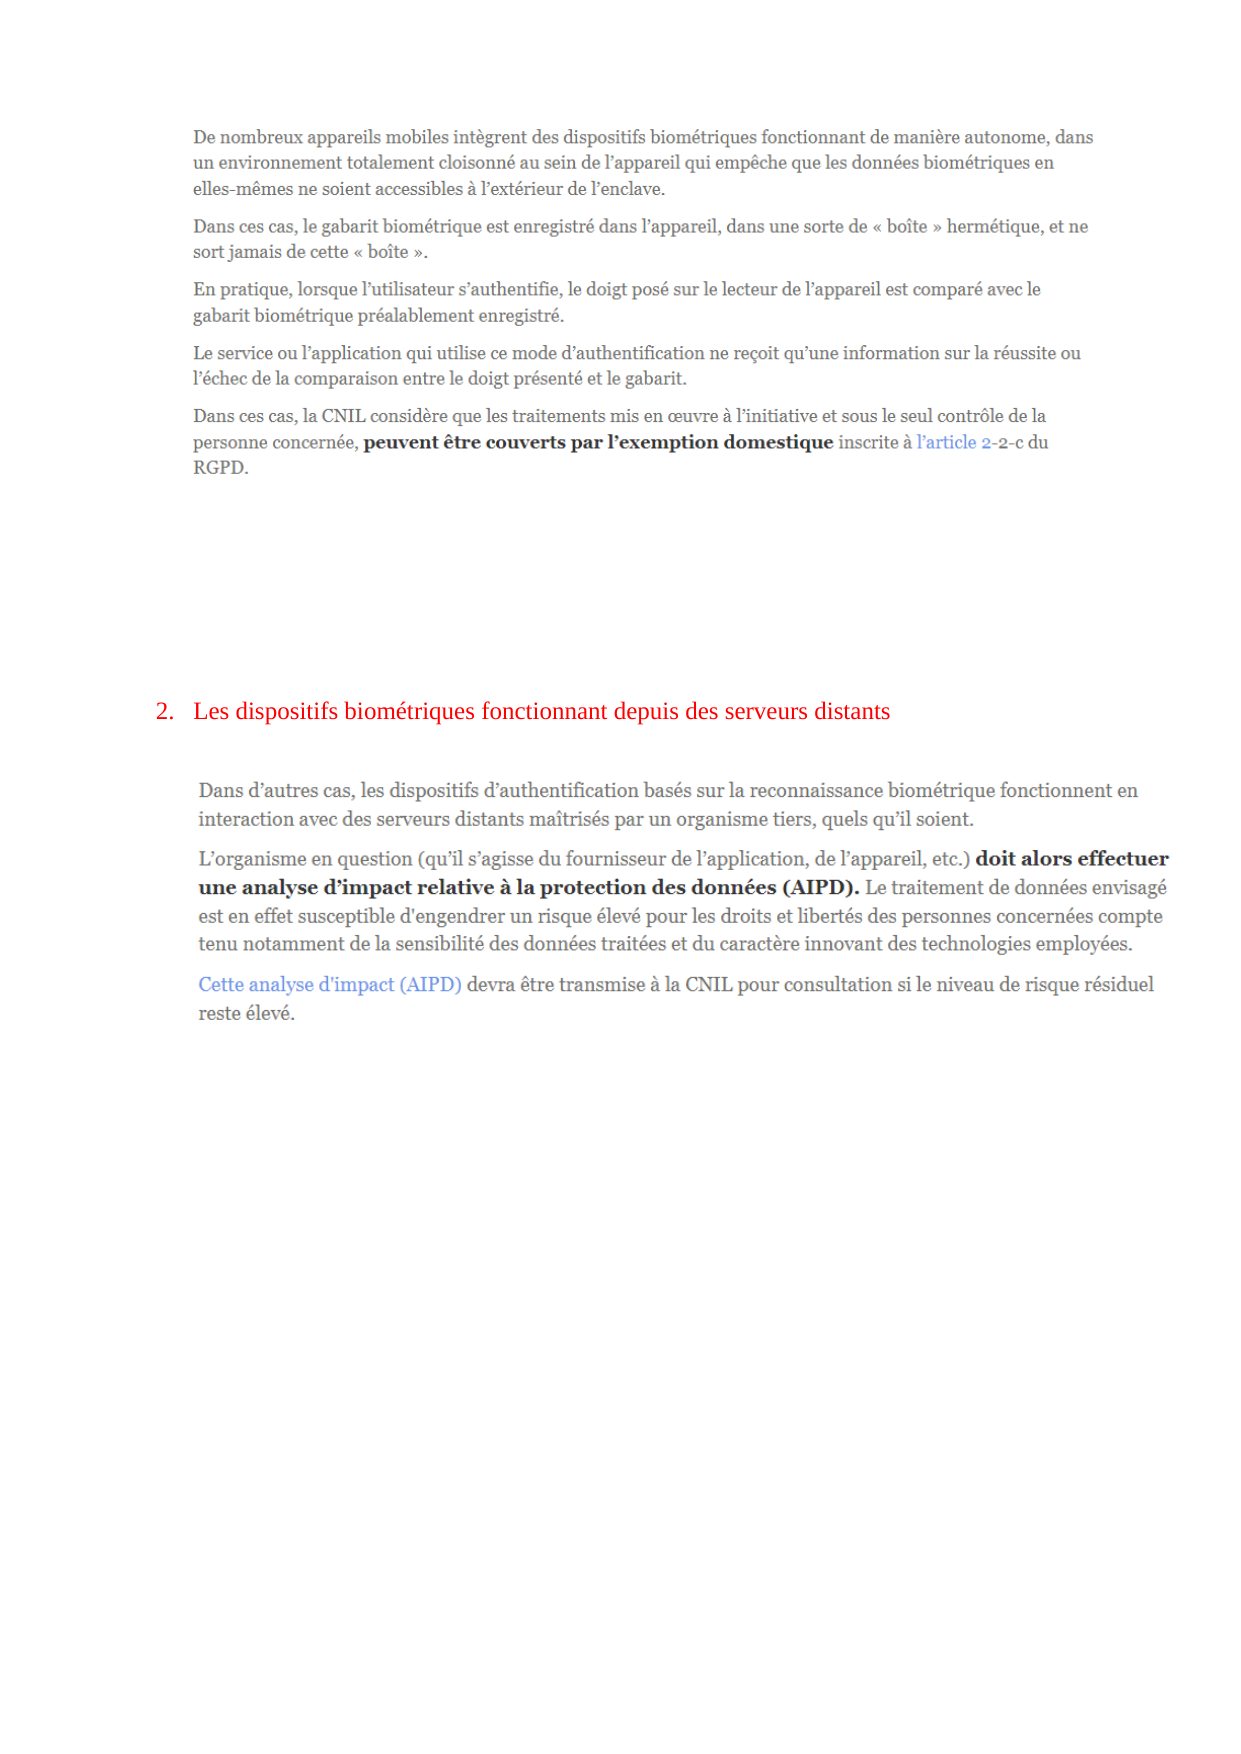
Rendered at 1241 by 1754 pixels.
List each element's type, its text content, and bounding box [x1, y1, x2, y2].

list Les dispositifs biométriques fonctionnant depuis des serveurs distants [156, 696, 1122, 725]
